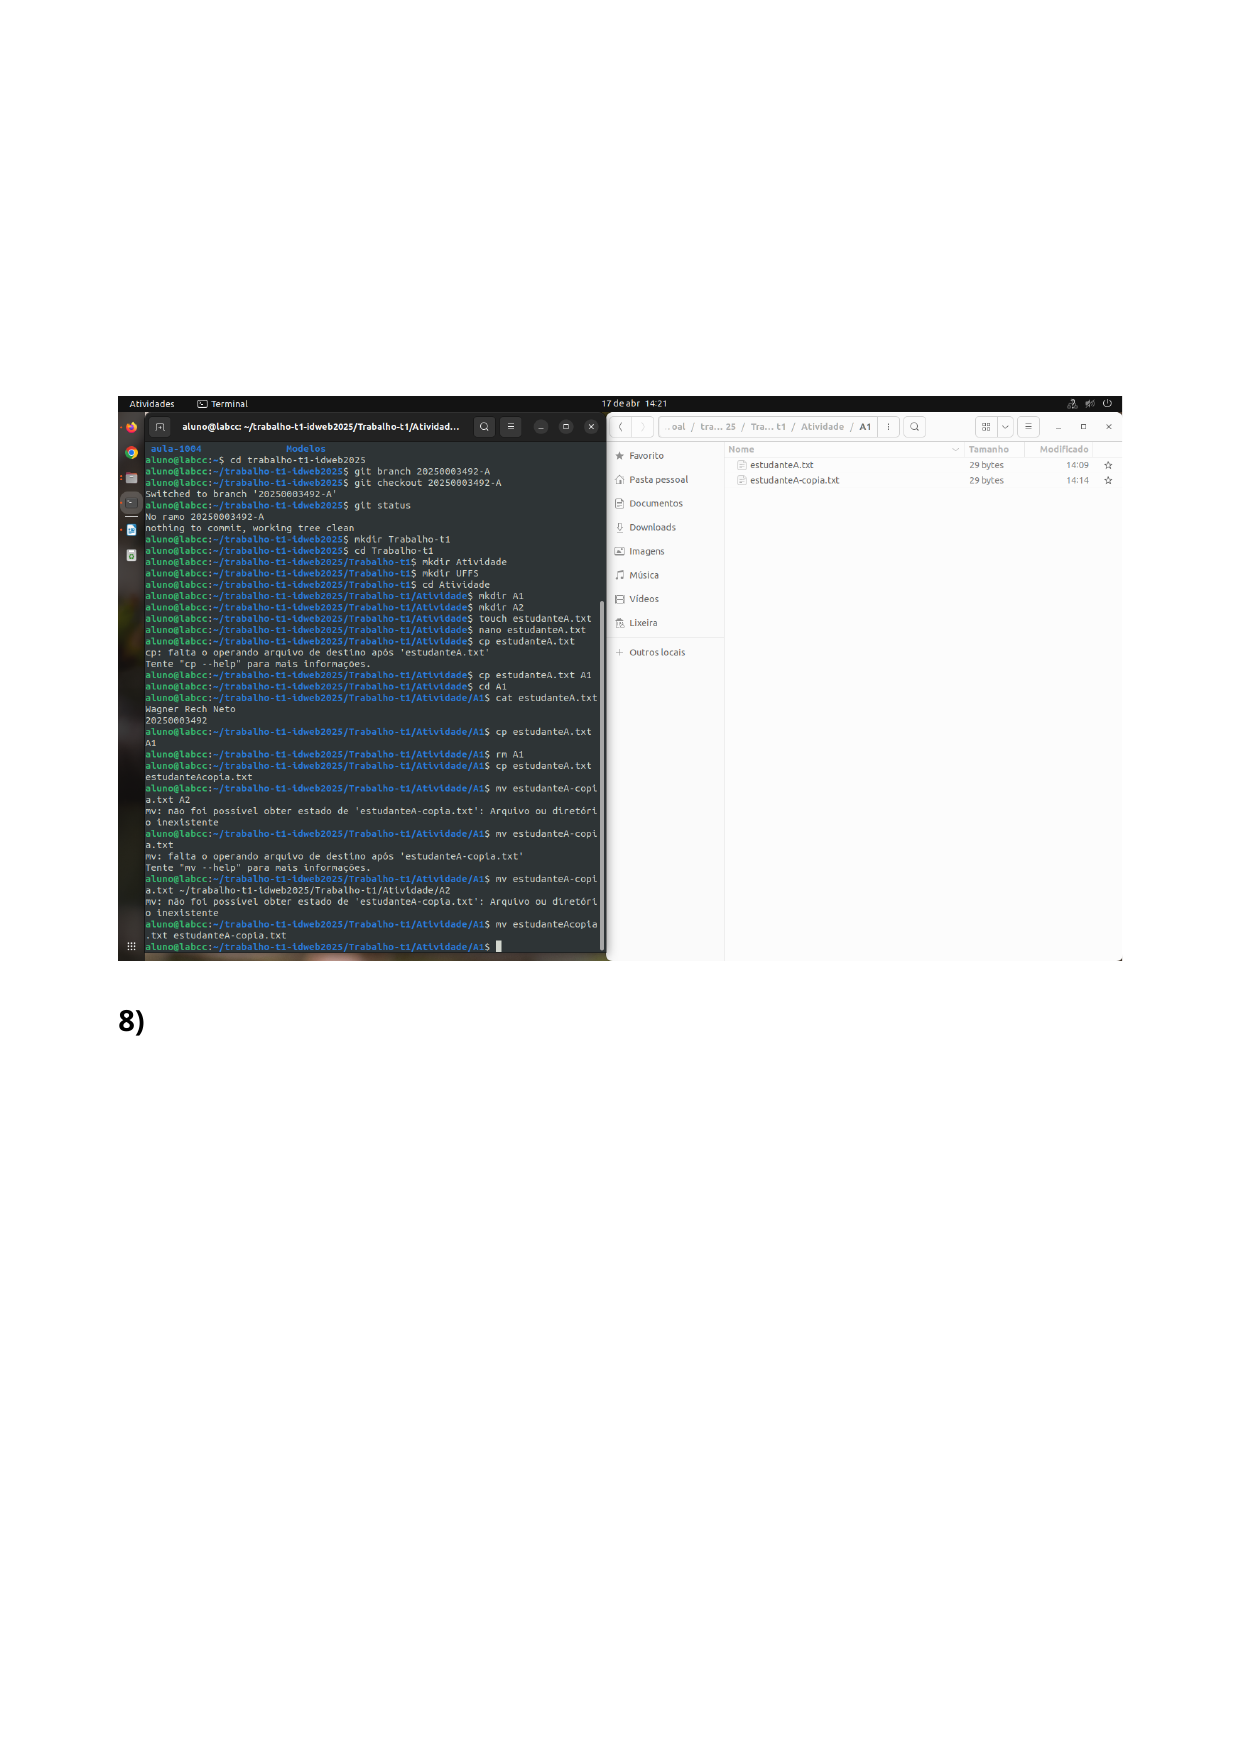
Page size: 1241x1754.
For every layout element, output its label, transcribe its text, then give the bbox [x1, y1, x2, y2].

picture [118, 396, 1123, 961]
text 8) [118, 1000, 1122, 1040]
